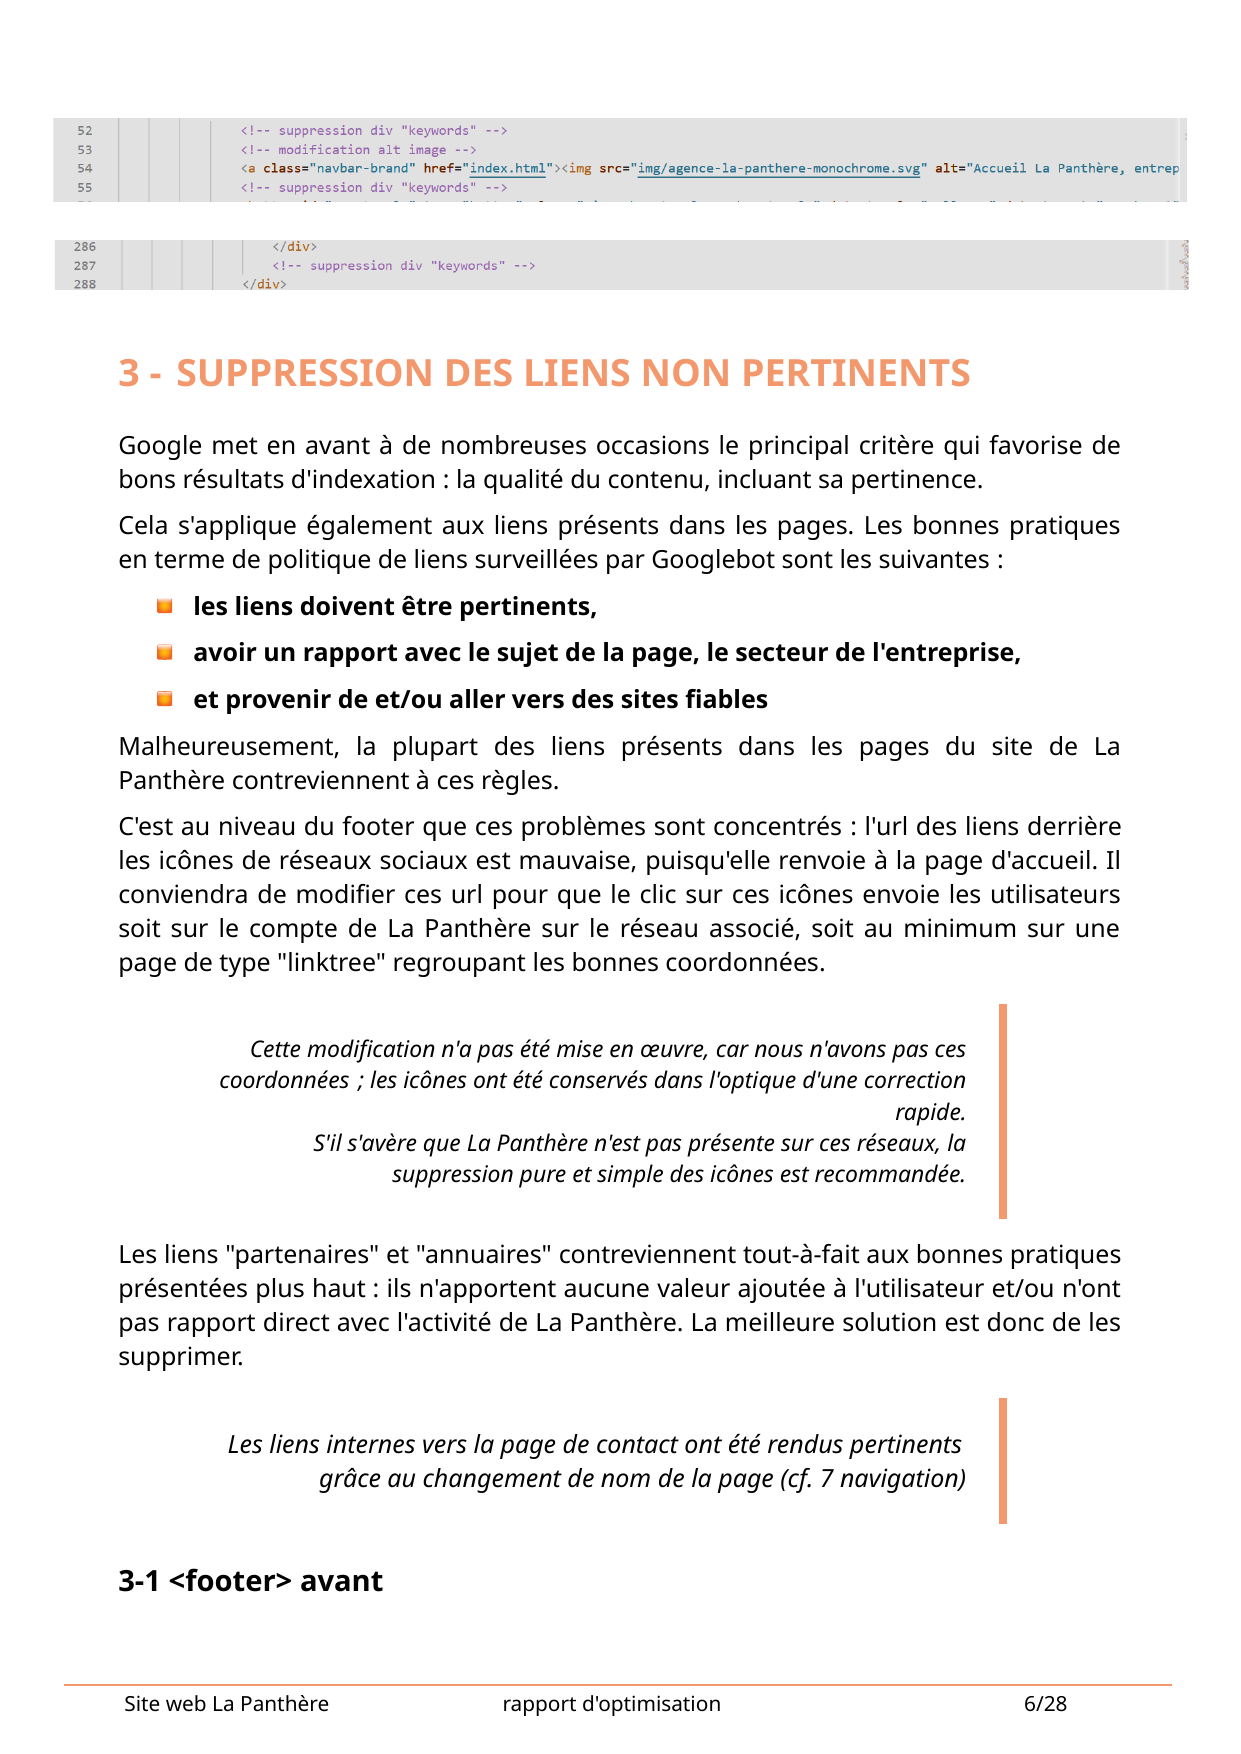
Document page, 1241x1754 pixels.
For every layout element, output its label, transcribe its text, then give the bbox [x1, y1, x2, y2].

list les liens doivent être pertinents, [156, 588, 1122, 623]
picture [53, 118, 1188, 202]
text 3 - SUPPRESSION DES LIENS NON PERTINENTS [118, 347, 1122, 398]
text 3-1 <footer> avant [118, 1560, 1122, 1600]
text Cette modification n'a pas été mise en œuvre, car nous n'avons pas ces coordonnées ; les icônes ont été conservés dans l'optique d'une correction rapide. S'il s'avère que La Panthère n'est pas présente sur ces réseaux, la suppression pure et simple des icônes est recommandée. [174, 1004, 999, 1219]
text Les liens internes vers la page de contact ont été rendus pertinents grâce au changement de nom de la page (cf. 7 navigation) [174, 1397, 1006, 1524]
text Cela s'applique également aux liens présents dans les pages. Les bonnes pratiques en terme de politique de liens surveillées par Googlebot sont les suivantes : [118, 508, 1122, 576]
picture [54, 240, 1189, 290]
list et provenir de et/ou aller vers des sites fiables [156, 682, 1122, 716]
text Google met en avant à de nombreuses occasions le principal critère qui favorise de bons résultats d'indexation : la qualité du contenu, incluant sa pertinence. [118, 427, 1122, 495]
text Malheureusement, la plupart des liens présents dans les pages du site de La Panthère contreviennent à ces règles. [118, 728, 1122, 796]
text Les liens "partenaires" et "annuaires" contreviennent tout-à-fait aux bonnes pratiques présentées plus haut : ils n'apportent aucune valeur ajoutée à l'utilisateur et/ou n'ont pas rapport direct avec l'activité de La Panthère. La meilleure solution est donc de les supprimer. [118, 1237, 1122, 1373]
text C'est au niveau du footer que ces problèmes sont concentrés : l'url des liens derrière les icônes de réseaux sociaux est mauvaise, puisqu'elle renvoie à la page d'accueil. Il conviendra de modifier ces url pour que le clic sur ces icônes envoie les utilisateurs soit sur le compte de La Panthère sur le réseau associé, soit au minimum sur une page de type "linktree" regroupant les bonnes coordonnées. [118, 809, 1122, 979]
list avoir un rapport avec le sujet de la page, le secteur de l'entreprise, [156, 635, 1122, 669]
